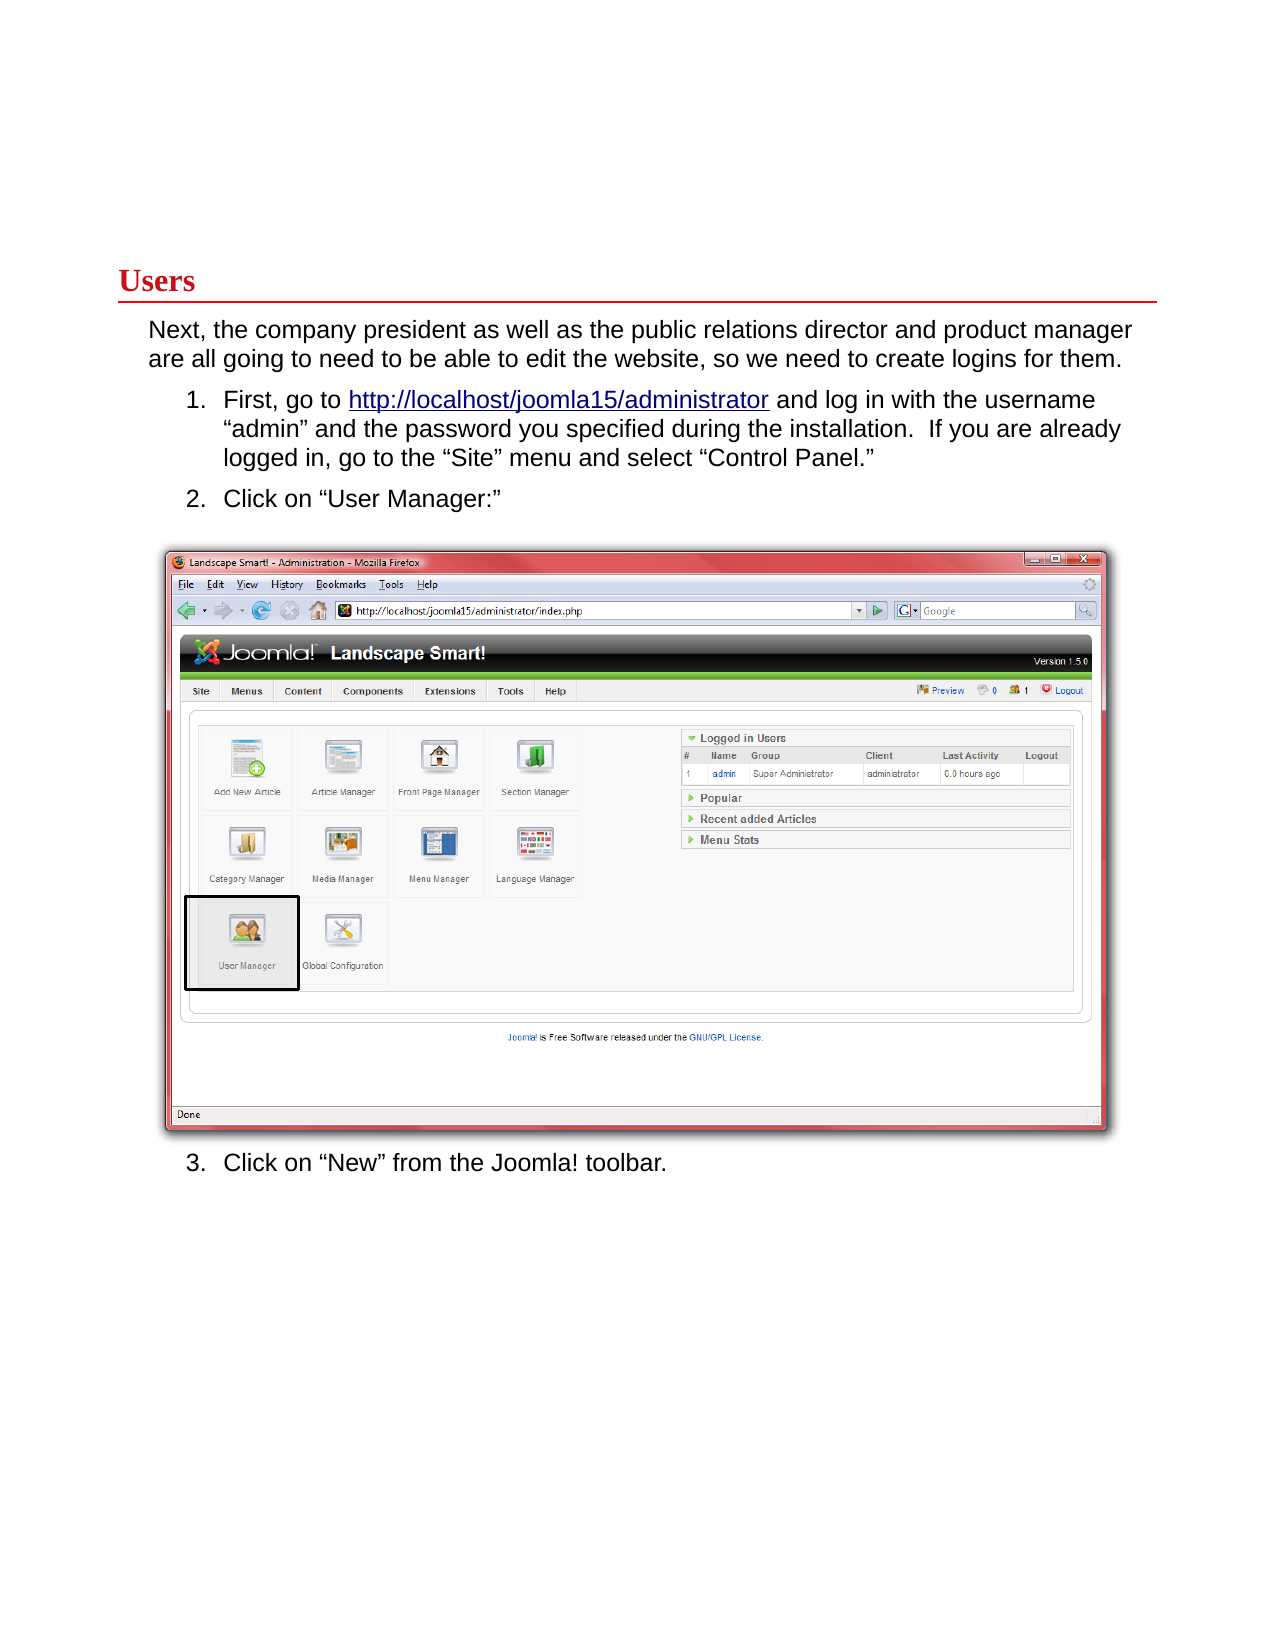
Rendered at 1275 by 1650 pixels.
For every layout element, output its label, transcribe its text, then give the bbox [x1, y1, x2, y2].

subtitle Users [118, 262, 1157, 301]
picture [153, 539, 1122, 1146]
list First, go to http://localhost/joomla15/administrator and log in with the username “admin” and the password you specified during the installation. If you are already logged in, go to the “Site” menu and select “Control Panel.” [186, 385, 1157, 472]
list Click on “New” from the Joomla! toolbar. [186, 525, 1157, 1176]
text Next, the company president as well as the public relations director and product manager are all going to need to be able to edit the website, so we need to create logins for them. [148, 315, 1157, 373]
list Click on “User Manager:” [186, 484, 1157, 513]
